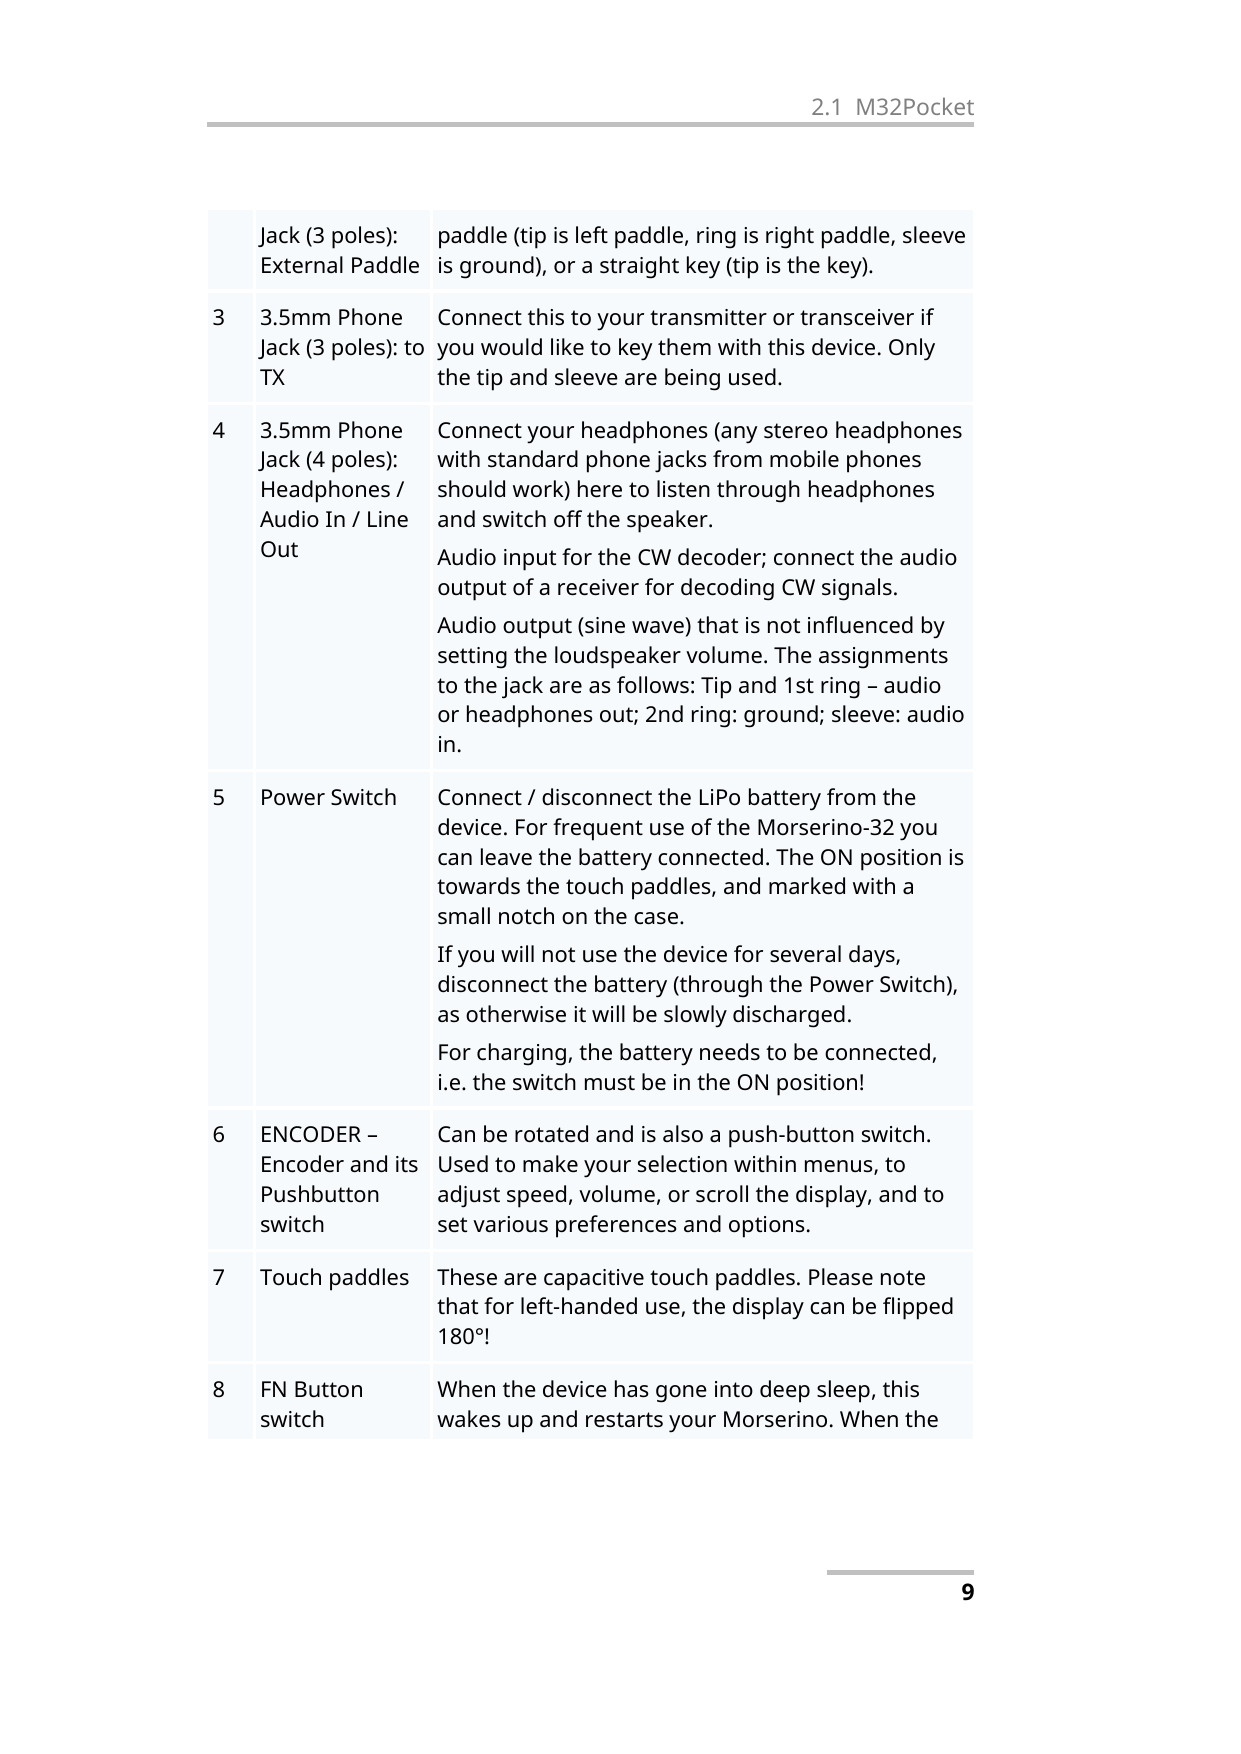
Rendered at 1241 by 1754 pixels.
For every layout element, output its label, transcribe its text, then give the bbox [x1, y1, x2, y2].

table_cell [208, 210, 253, 289]
table_cell When the device has gone into deep sleep, this wakes up and restarts your Morserino. When the [433, 1364, 973, 1439]
table_cell ENCODER – Encoder and its Pushbutton switch [256, 1110, 430, 1248]
table_cell FN Button switch [256, 1364, 430, 1439]
table_cell 3.5mm Phone Jack (4 poles): Headphones / Audio In / Line Out [256, 405, 430, 769]
table_cell Power Switch [256, 772, 430, 1106]
table_cell 8 [208, 1364, 253, 1439]
table_cell 4 [208, 405, 253, 769]
table_cell 3 [208, 293, 253, 402]
table_cell Connect this to your transmitter or transceiver if you would like to key them with this device. Only the tip and sleeve are being used. [433, 293, 973, 402]
table_cell 7 [208, 1252, 253, 1361]
table_cell 6 [208, 1110, 253, 1248]
table_cell Connect your headphones (any stereo headphones with standard phone jacks from mobile phones should work) here to listen through headphones and switch off the speaker. Audio input for the CW decoder; connect the audio output of a receiver for decoding CW signals. Audio output (sine wave) that is not influenced by setting the loudspeaker volume. The assignments to the jack are as follows: Tip and 1st ring – audio or headphones out; 2nd ring: ground; sleeve: audio in. [433, 405, 973, 769]
table_cell 5 [208, 772, 253, 1106]
table_cell 3.5mm Phone Jack (3 poles): to TX [256, 293, 430, 402]
table_cell Connect / disconnect the LiPo battery from the device. For frequent use of the Morserino-32 you can leave the battery connected. The ON position is towards the touch paddles, and marked with a small notch on the case. If you will not use the device for several days, disconnect the battery (through the Power Switch), as otherwise it will be slowly discharged. For charging, the battery needs to be connected, i.e. the switch must be in the ON position! [433, 772, 973, 1106]
table_cell Touch paddles [256, 1252, 430, 1361]
table_cell These are capacitive touch paddles. Please note that for left-handed use, the display can be flipped 180°! [433, 1252, 973, 1361]
table_cell Can be rotated and is also a push-button switch. Used to make your selection within menus, to adjust speed, volume, or scroll the display, and to set various preferences and options. [433, 1110, 973, 1248]
table_cell paddle (tip is left paddle, ring is right paddle, sleeve is ground), or a straight key (tip is the key). [433, 210, 973, 289]
table_cell Jack (3 poles): External Paddle [256, 210, 430, 289]
